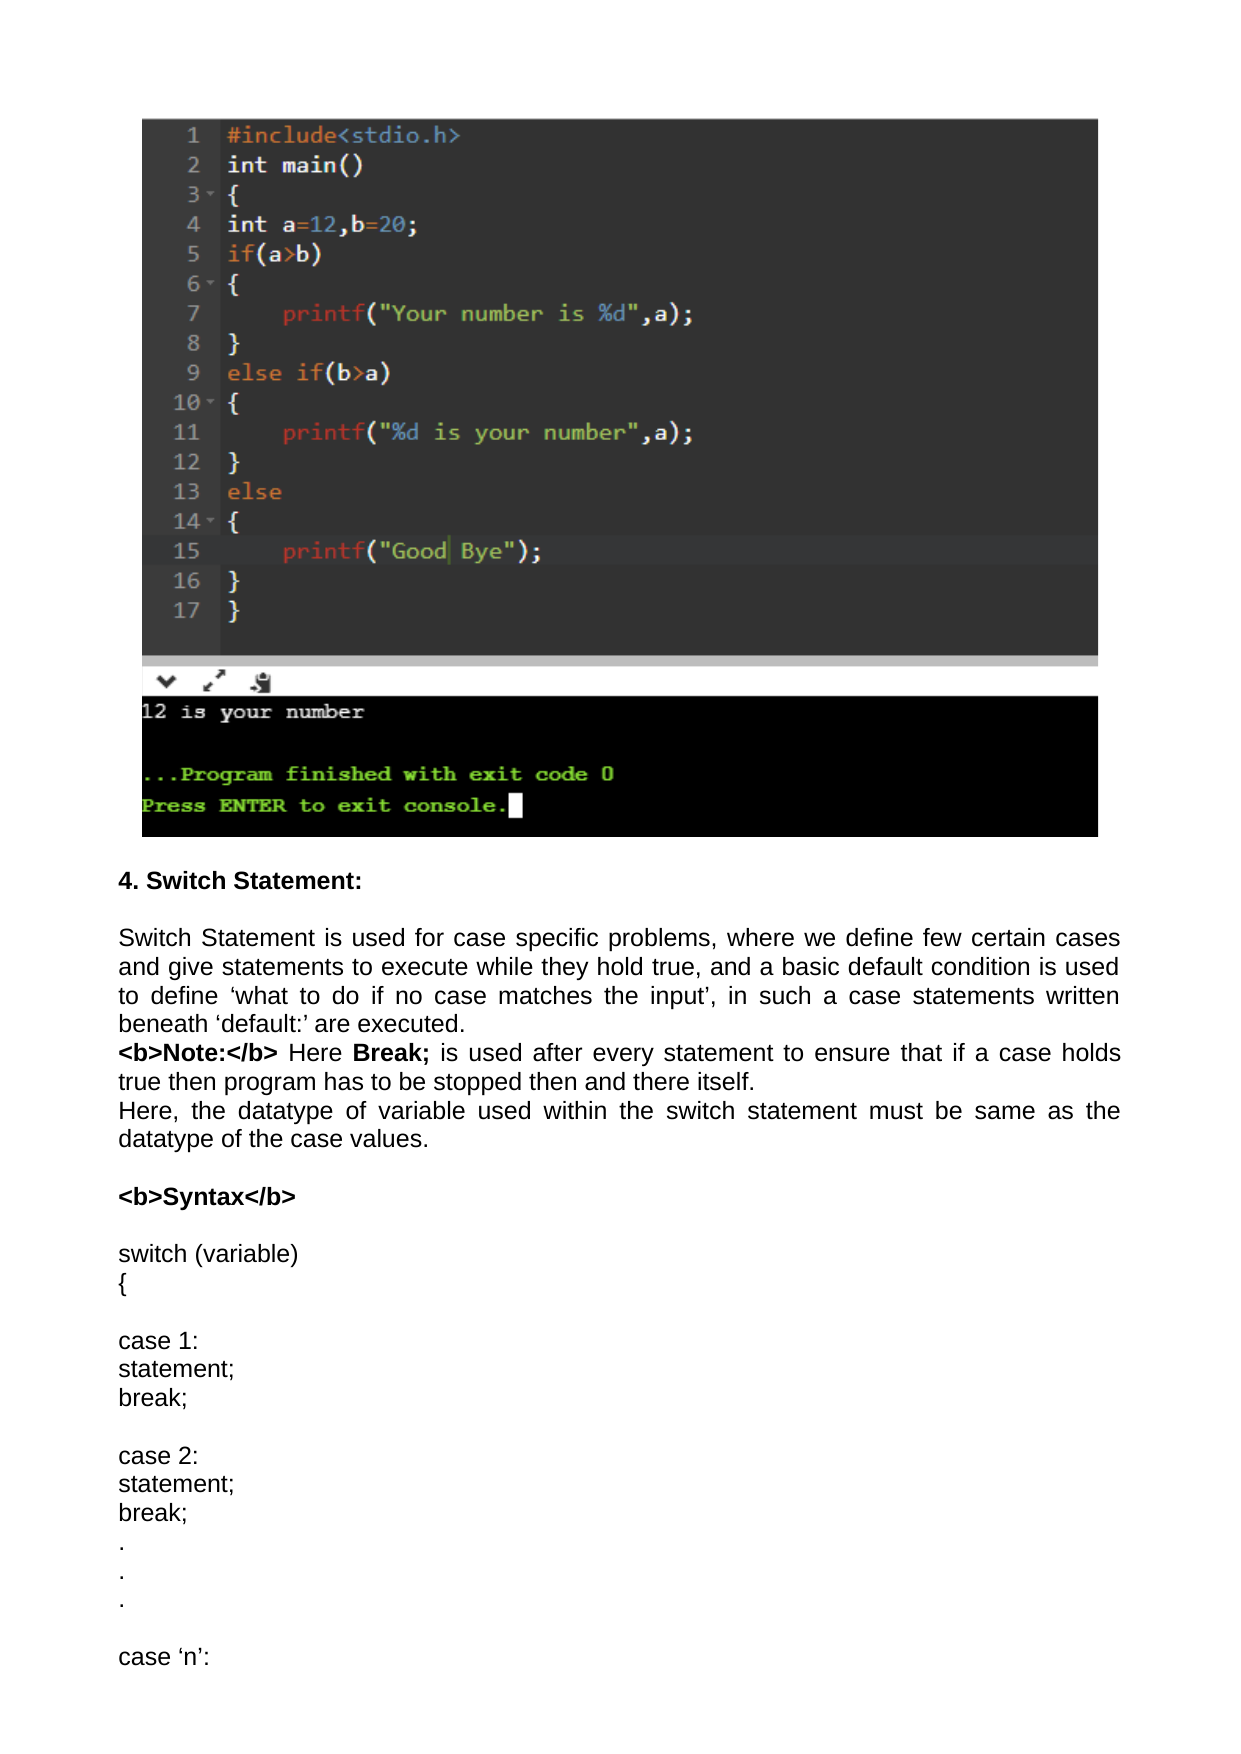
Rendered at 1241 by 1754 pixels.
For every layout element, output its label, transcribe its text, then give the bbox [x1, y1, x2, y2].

text break; [118, 1498, 1122, 1527]
text . [118, 1556, 1122, 1584]
text <b>Note:</b> Here Break; is used after every statement to ensure that if a case holds true then program has to be stopped then and there itself. [118, 1038, 1122, 1096]
text Here, the datatype of variable used within the switch statement must be same as the datatype of the case values. [118, 1096, 1122, 1153]
text { [118, 1268, 1122, 1297]
text statement; [118, 1354, 1122, 1383]
text break; [118, 1383, 1122, 1412]
text . [118, 1527, 1122, 1556]
text Switch Statement is used for case specific problems, where we define few certain cases and give statements to execute while they hold true, and a basic default condition is used to define ‘what to do if no case matches the input’, in such a case statements written beneath ‘default:’ are executed. [118, 923, 1122, 1038]
text <b>Syntax</b> [118, 1182, 1122, 1211]
text case ‘n’: [118, 1642, 1122, 1671]
list 4. Switch Statement: [118, 866, 1122, 894]
text switch (variable) [118, 1239, 1122, 1268]
text case 1: [118, 1326, 1122, 1354]
text statement; [118, 1469, 1122, 1498]
text case 2: [118, 1441, 1122, 1469]
text . [118, 1584, 1122, 1613]
